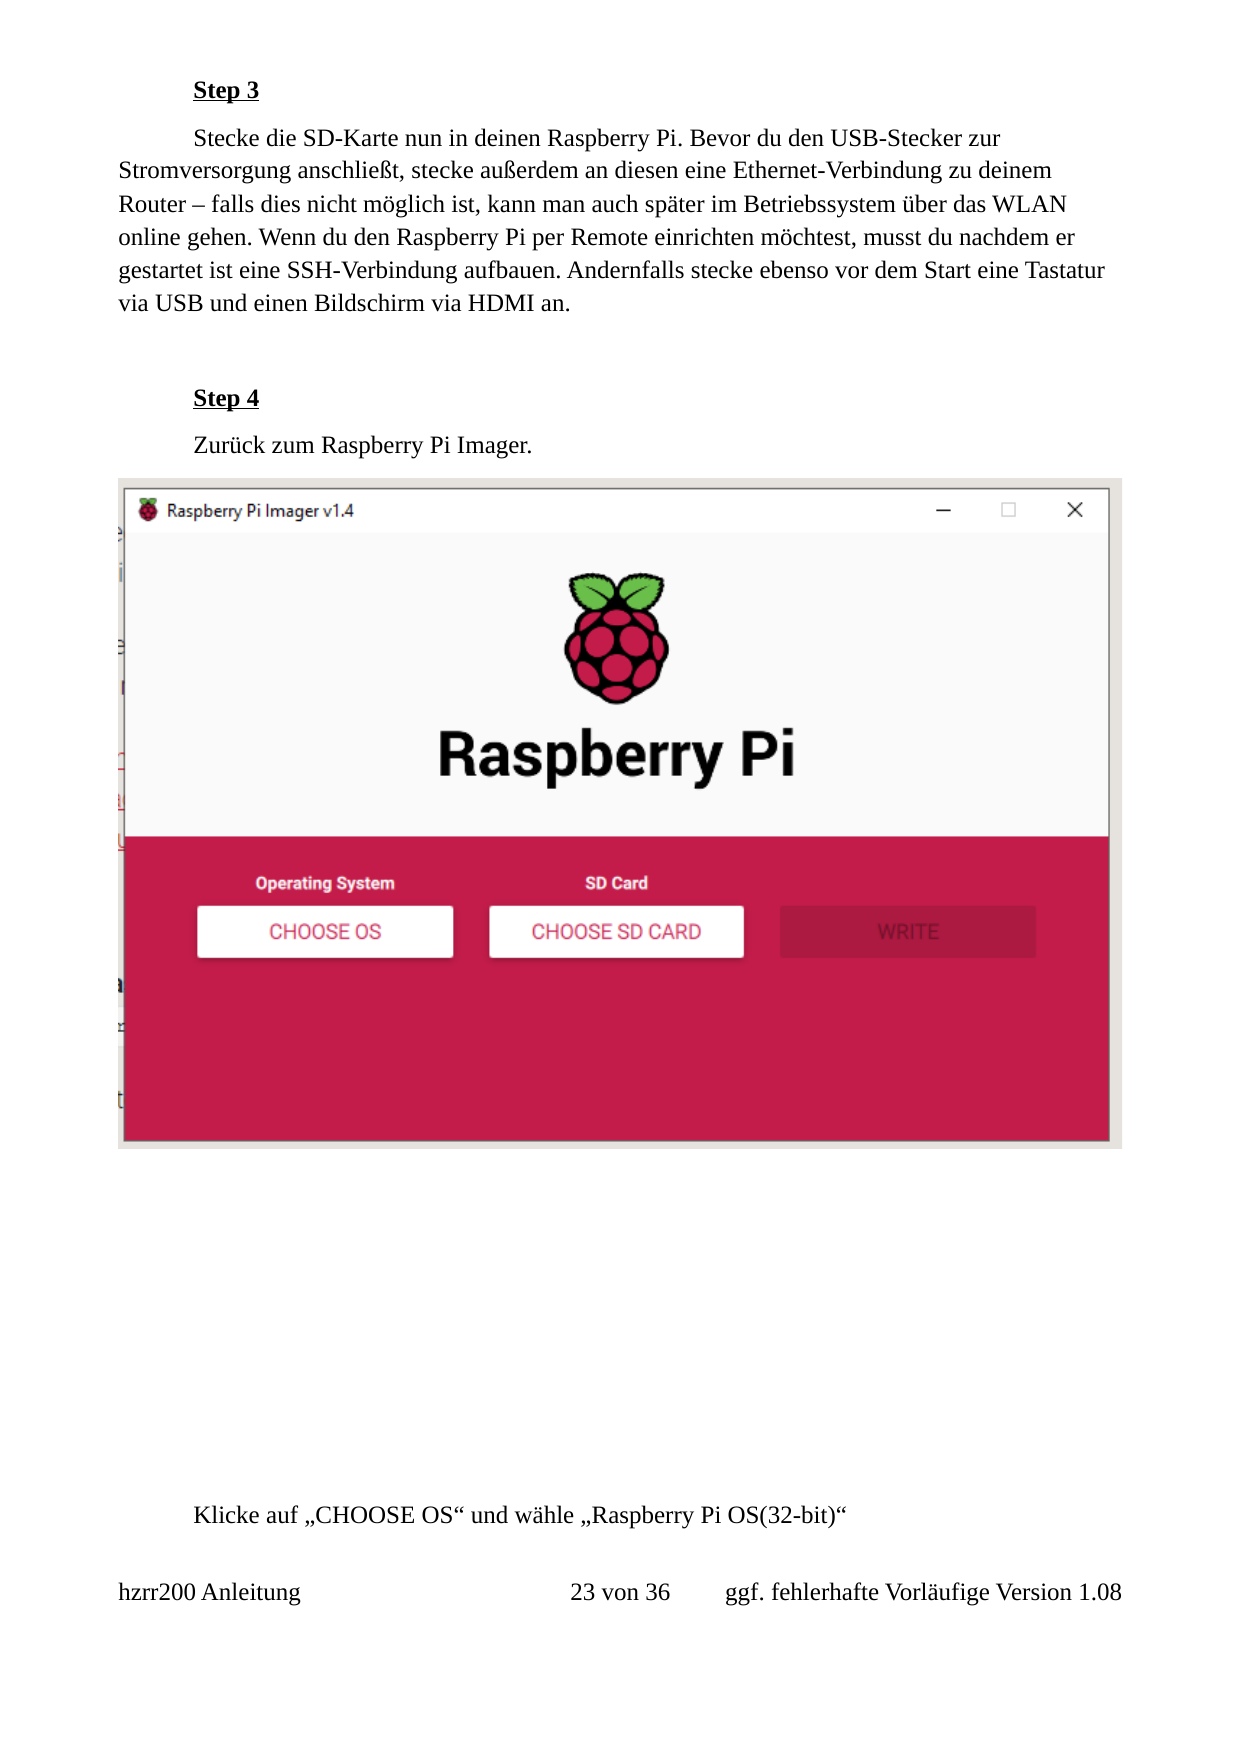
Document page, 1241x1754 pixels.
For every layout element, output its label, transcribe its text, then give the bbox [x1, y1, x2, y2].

text Step 4 [118, 383, 1122, 412]
text Step 3 [118, 75, 1122, 104]
picture [118, 478, 1123, 1149]
text Stecke die SD-Karte nun in deinen Raspberry Pi. Bevor du den USB-Stecker zur Stromversorgung anschließt, stecke außerdem an diesen eine Ethernet-Verbindung zu deinem Router – falls dies nicht möglich ist, kann man auch später im Betriebssystem über das WLAN online gehen. Wenn du den Raspberry Pi per Remote einrichten möchtest, musst du nachdem er gestartet ist eine SSH-Verbindung aufbauen. Andernfalls stecke ebenso vor dem Start eine Tastatur via USB und einen Bildschirm via HDMI an. [118, 123, 1122, 316]
text Klicke auf „CHOOSE OS“ und wähle „Raspberry Pi OS(32-bit)“ [118, 1501, 1122, 1529]
text Zurück zum Raspberry Pi Imager. [118, 431, 1122, 459]
